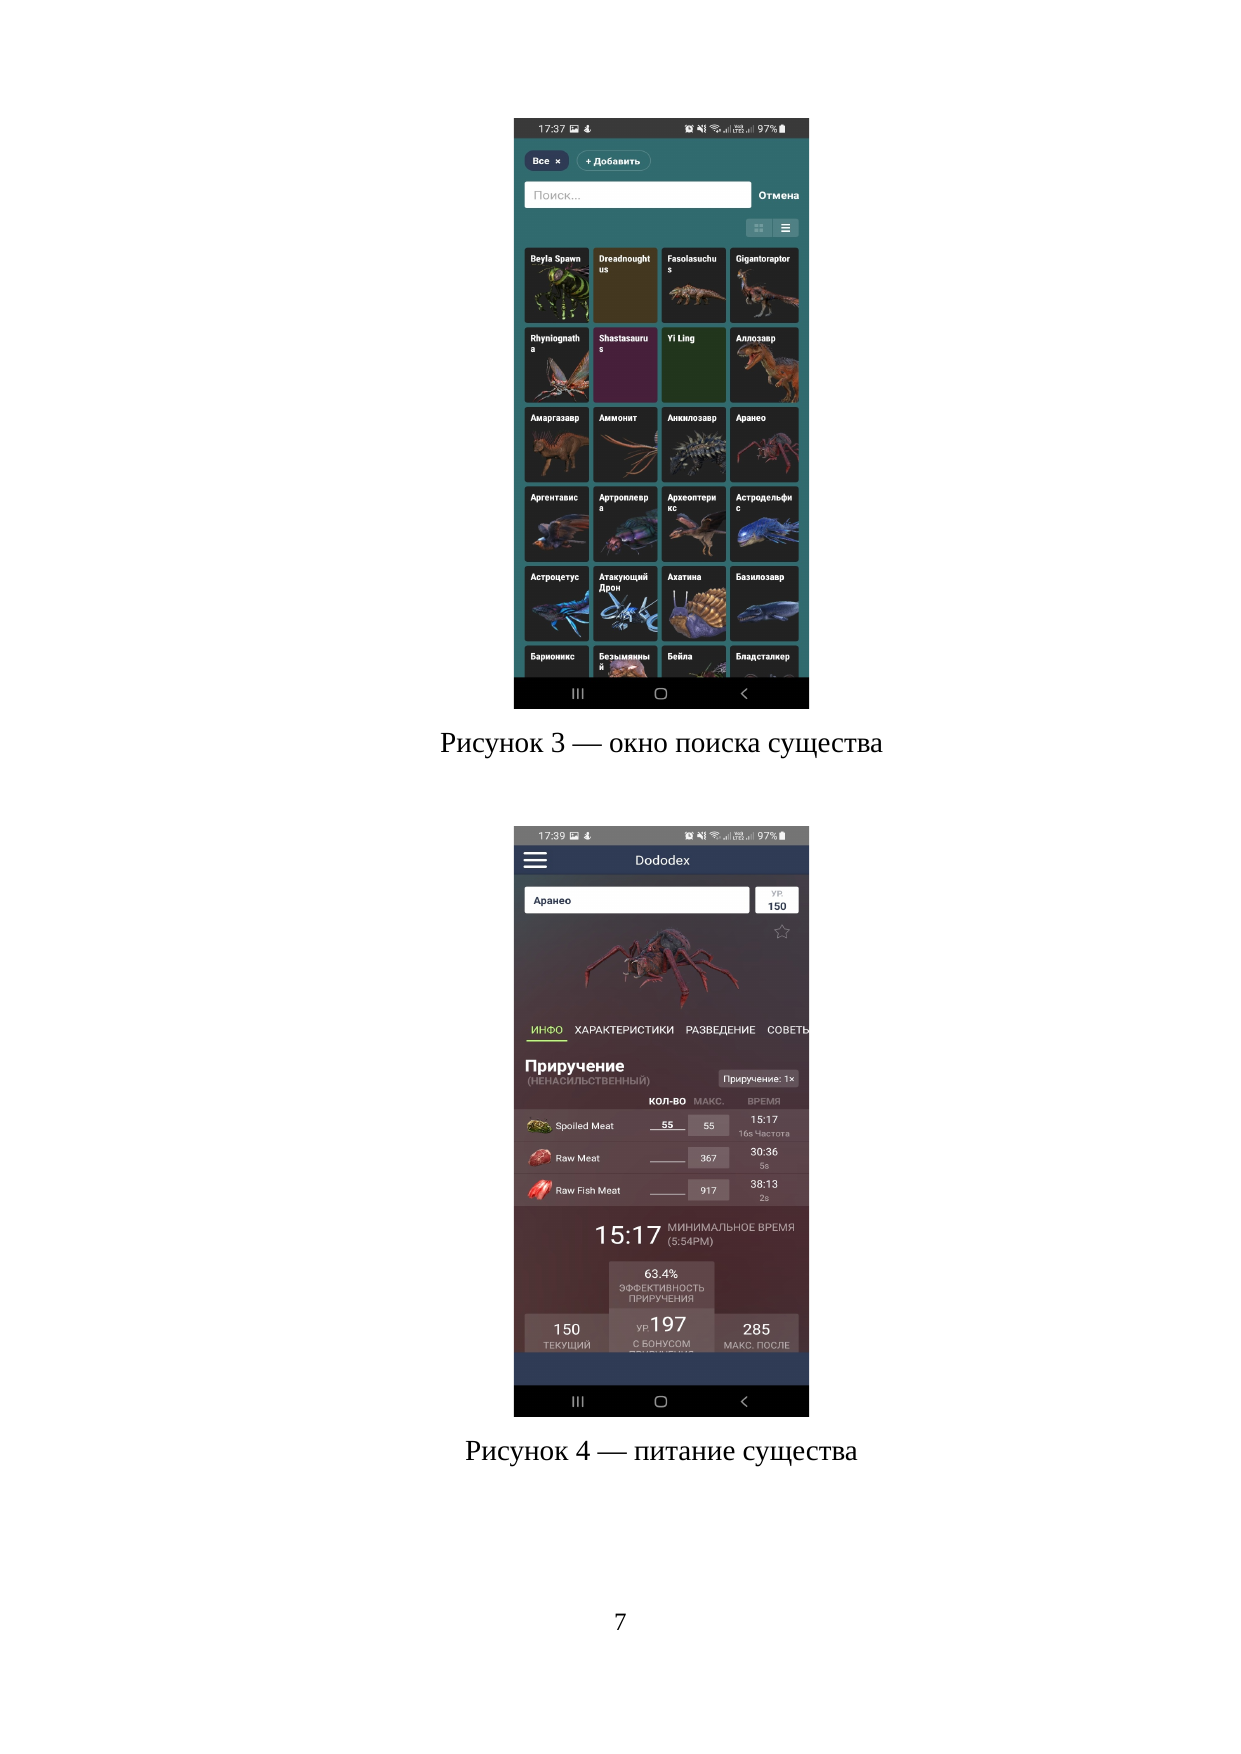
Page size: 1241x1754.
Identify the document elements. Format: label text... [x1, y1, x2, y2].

picture [513, 118, 810, 709]
list Рисунок 4 — питание существа [201, 1433, 1122, 1467]
picture [513, 826, 810, 1417]
list Рисунок 3 — окно поиска существа [201, 725, 1122, 759]
